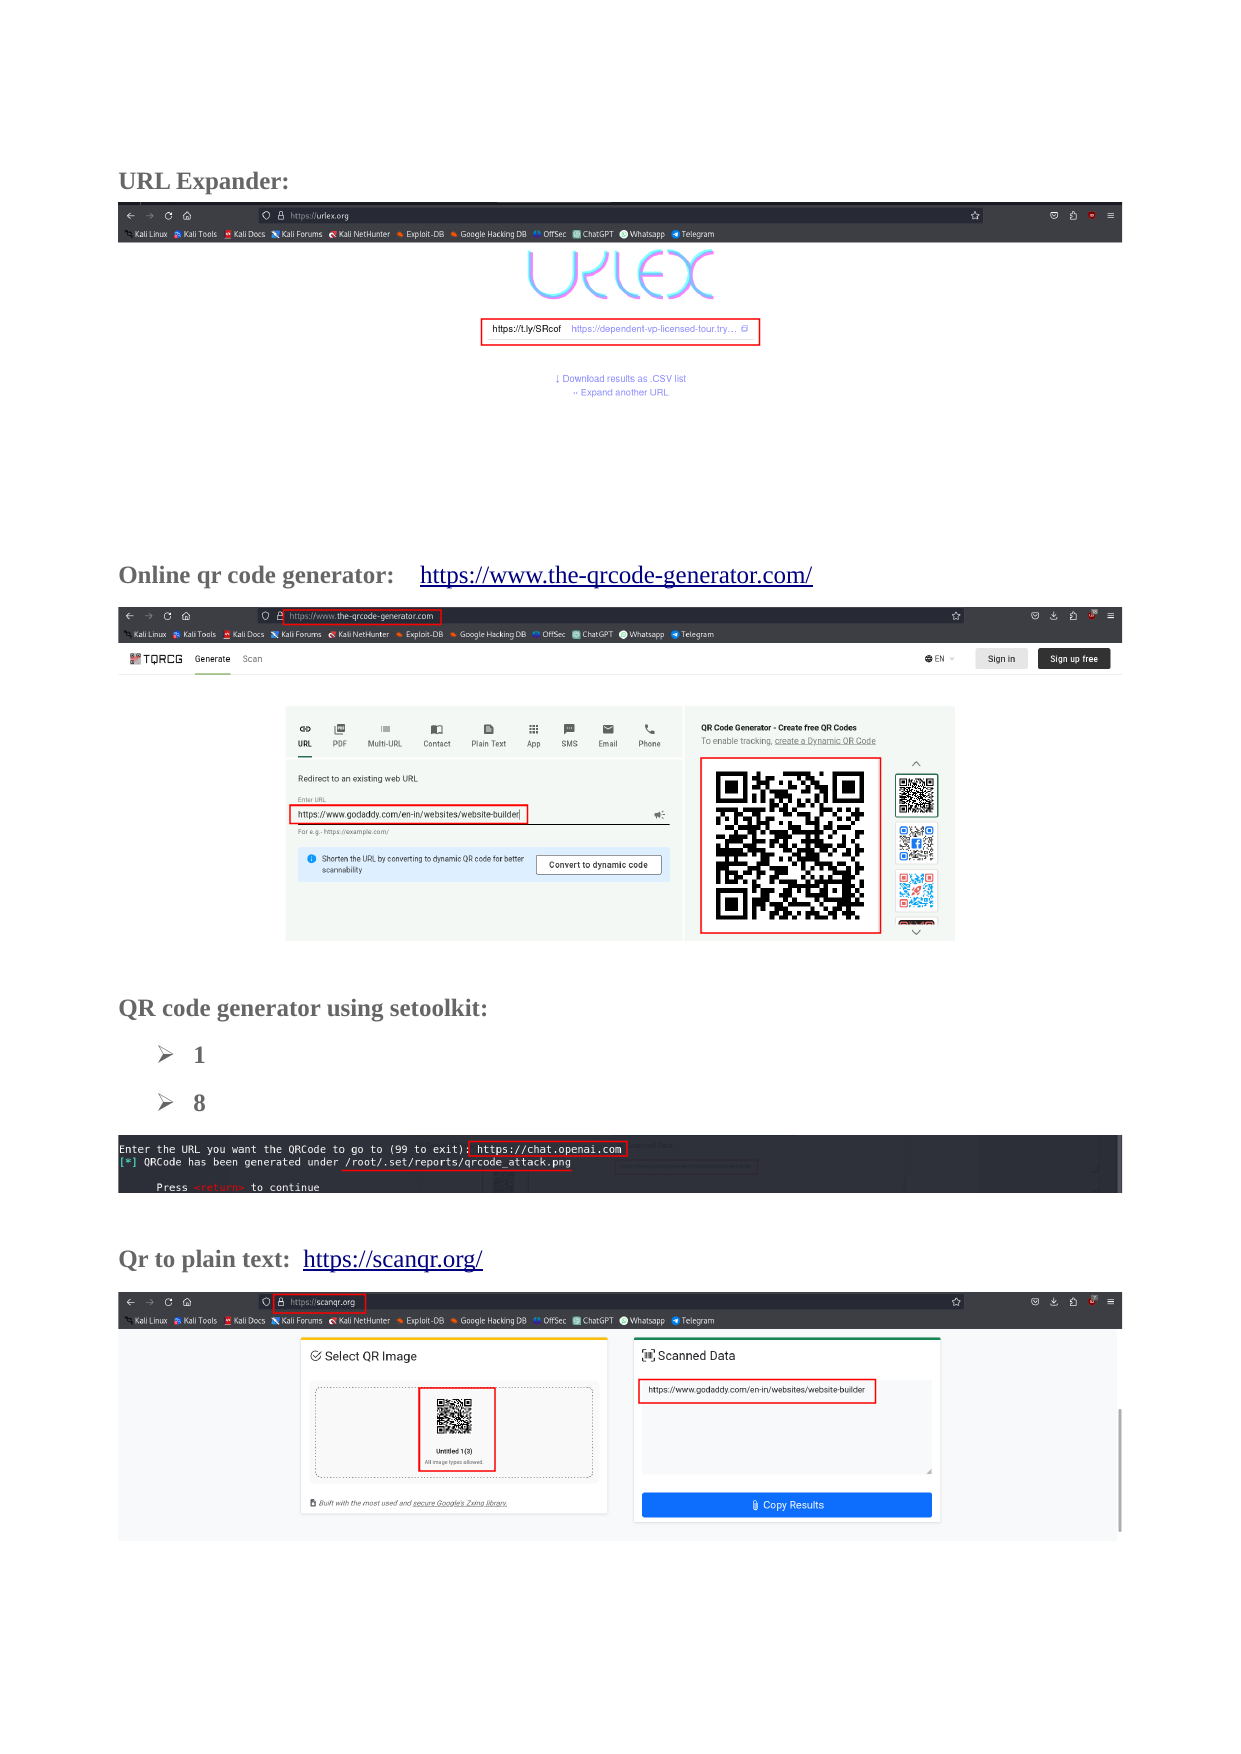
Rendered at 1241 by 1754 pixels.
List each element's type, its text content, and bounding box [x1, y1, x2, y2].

picture [118, 1135, 1123, 1193]
text QR code generator using setoolkit: [118, 993, 1122, 1021]
list 8 [156, 1088, 1122, 1117]
text Qr to plain text: https://scanqr.org/ [118, 1244, 1122, 1273]
text Online qr code generator: https://www.the-qrcode-generator.com/ [118, 560, 1122, 589]
list 1 [156, 1040, 1122, 1069]
picture [118, 607, 1123, 941]
picture [118, 1292, 1123, 1541]
picture [118, 202, 1123, 461]
text URL Expander: [118, 166, 1122, 194]
